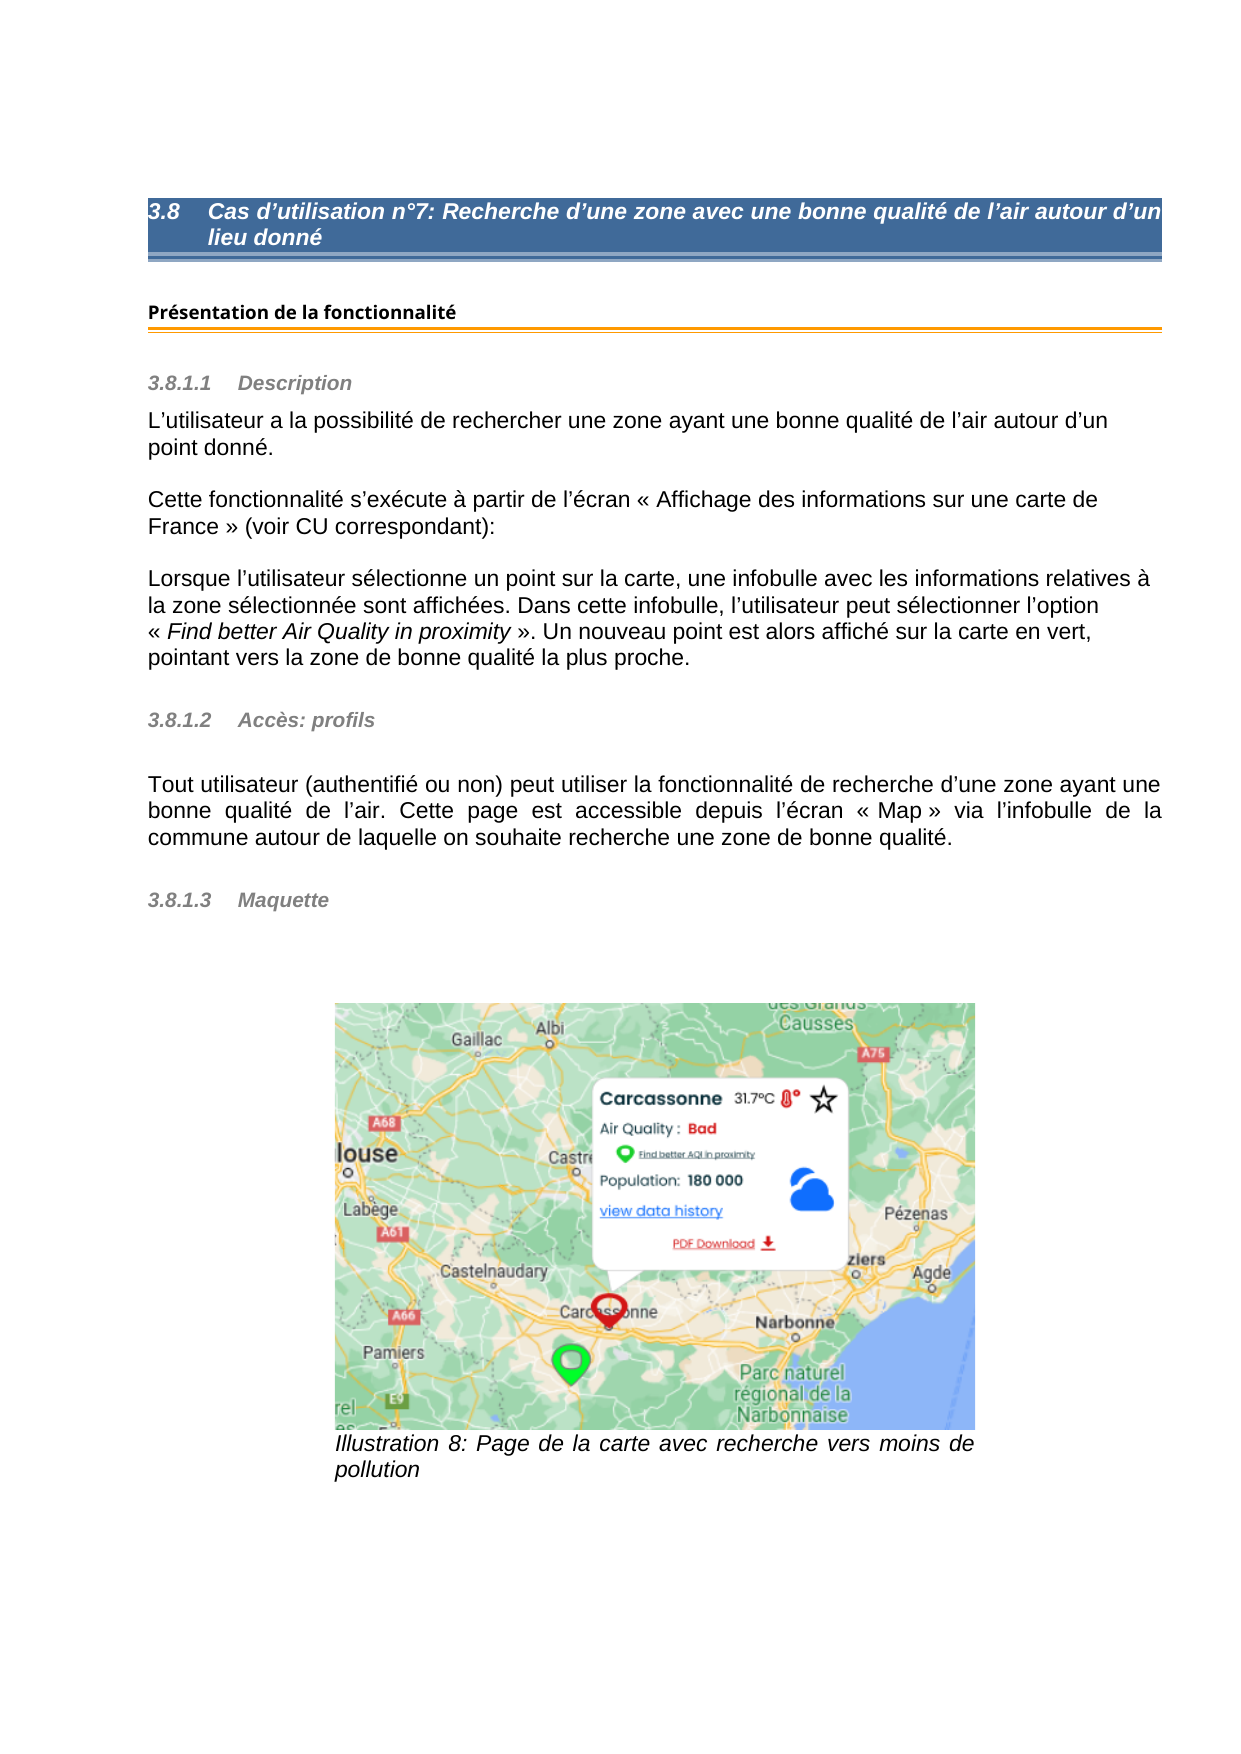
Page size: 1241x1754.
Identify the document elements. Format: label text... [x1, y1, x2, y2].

subtitle Cas d’utilisation n°7: Recherche d’une zone avec une bonne qualité de l’air autour d’un lieu donné [148, 198, 1162, 252]
subtitle Description [148, 371, 1162, 395]
text Tout utilisateur (authentifié ou non) peut utiliser la fonctionnalité de recherche d’une zone ayant une bonne qualité de l’air. Cette page est accessible depuis l’écran « Map » via l’infobulle de la commune autour de laquelle on souhaite recherche une zone de bonne qualité. [148, 771, 1162, 850]
subtitle Maquette [148, 888, 1162, 912]
subtitle Présentation de la fonctionnalité [148, 299, 1162, 327]
text Cette fonctionnalité s’exécute à partir de l’écran « Affichage des informations sur une carte de France » (voir CU correspondant): [148, 486, 1162, 539]
text L’utilisateur a la possibilité de rechercher une zone ayant une bonne qualité de l’air autour d’un point donné. [148, 407, 1162, 460]
subtitle Accès: profils [148, 708, 1162, 732]
text Lorsque l’utilisateur sélectionne un point sur la carte, une infobulle avec les informations relatives à la zone sélectionnée sont affichées. Dans cette infobulle, l’utilisateur peut sélectionner l’option « Find better Air Quality in proximity ». Un nouveau point est alors affiché sur la carte en vert, pointant vers la zone de bonne qualité la plus proche. [148, 565, 1162, 671]
text Illustration 8: Page de la carte avec recherche vers moins de pollution [335, 1430, 975, 1482]
picture [334, 1003, 976, 1430]
